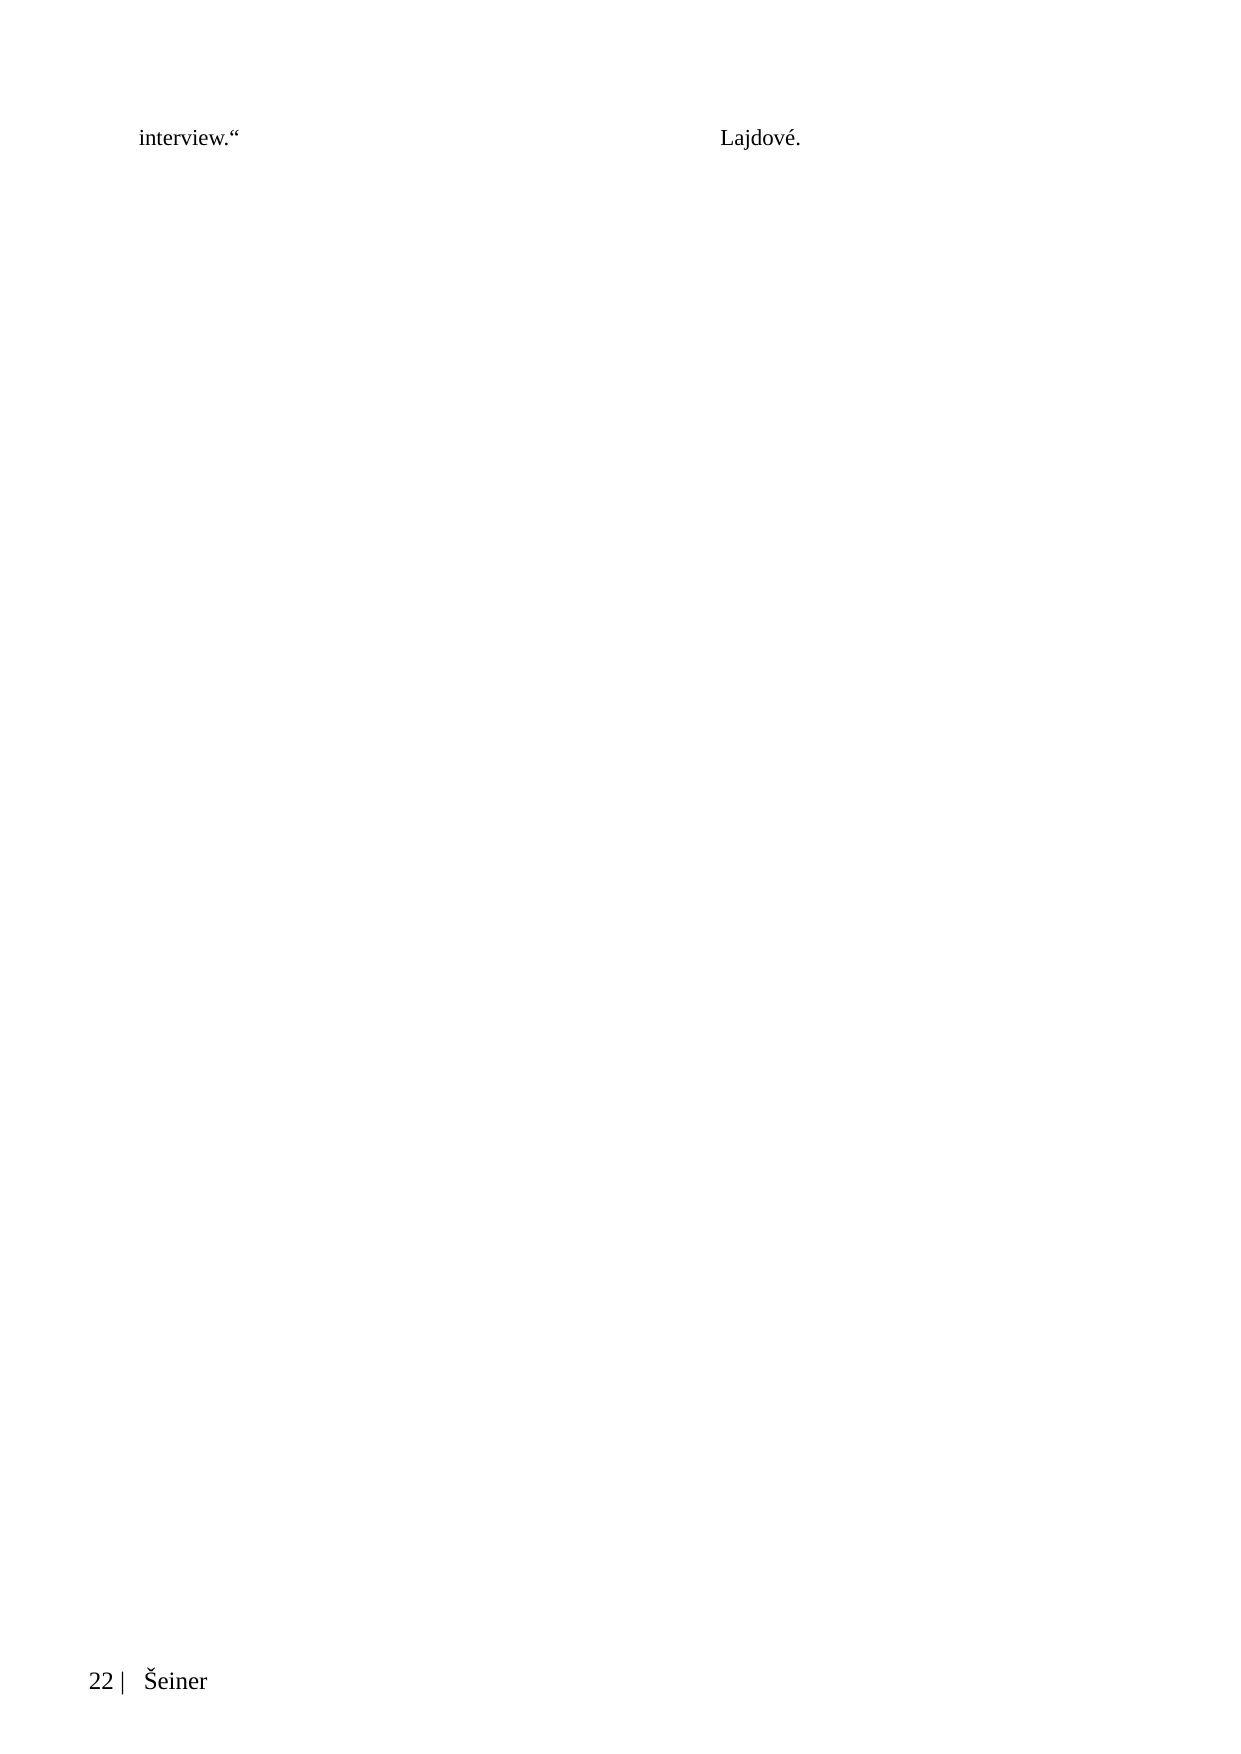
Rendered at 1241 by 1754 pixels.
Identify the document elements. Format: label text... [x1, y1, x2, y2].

table_header interview.“ [133, 59, 525, 168]
table_header [89, 59, 133, 168]
table_header [525, 59, 714, 168]
table_header Lajdové. [714, 59, 1107, 168]
table_header [1107, 59, 1152, 168]
